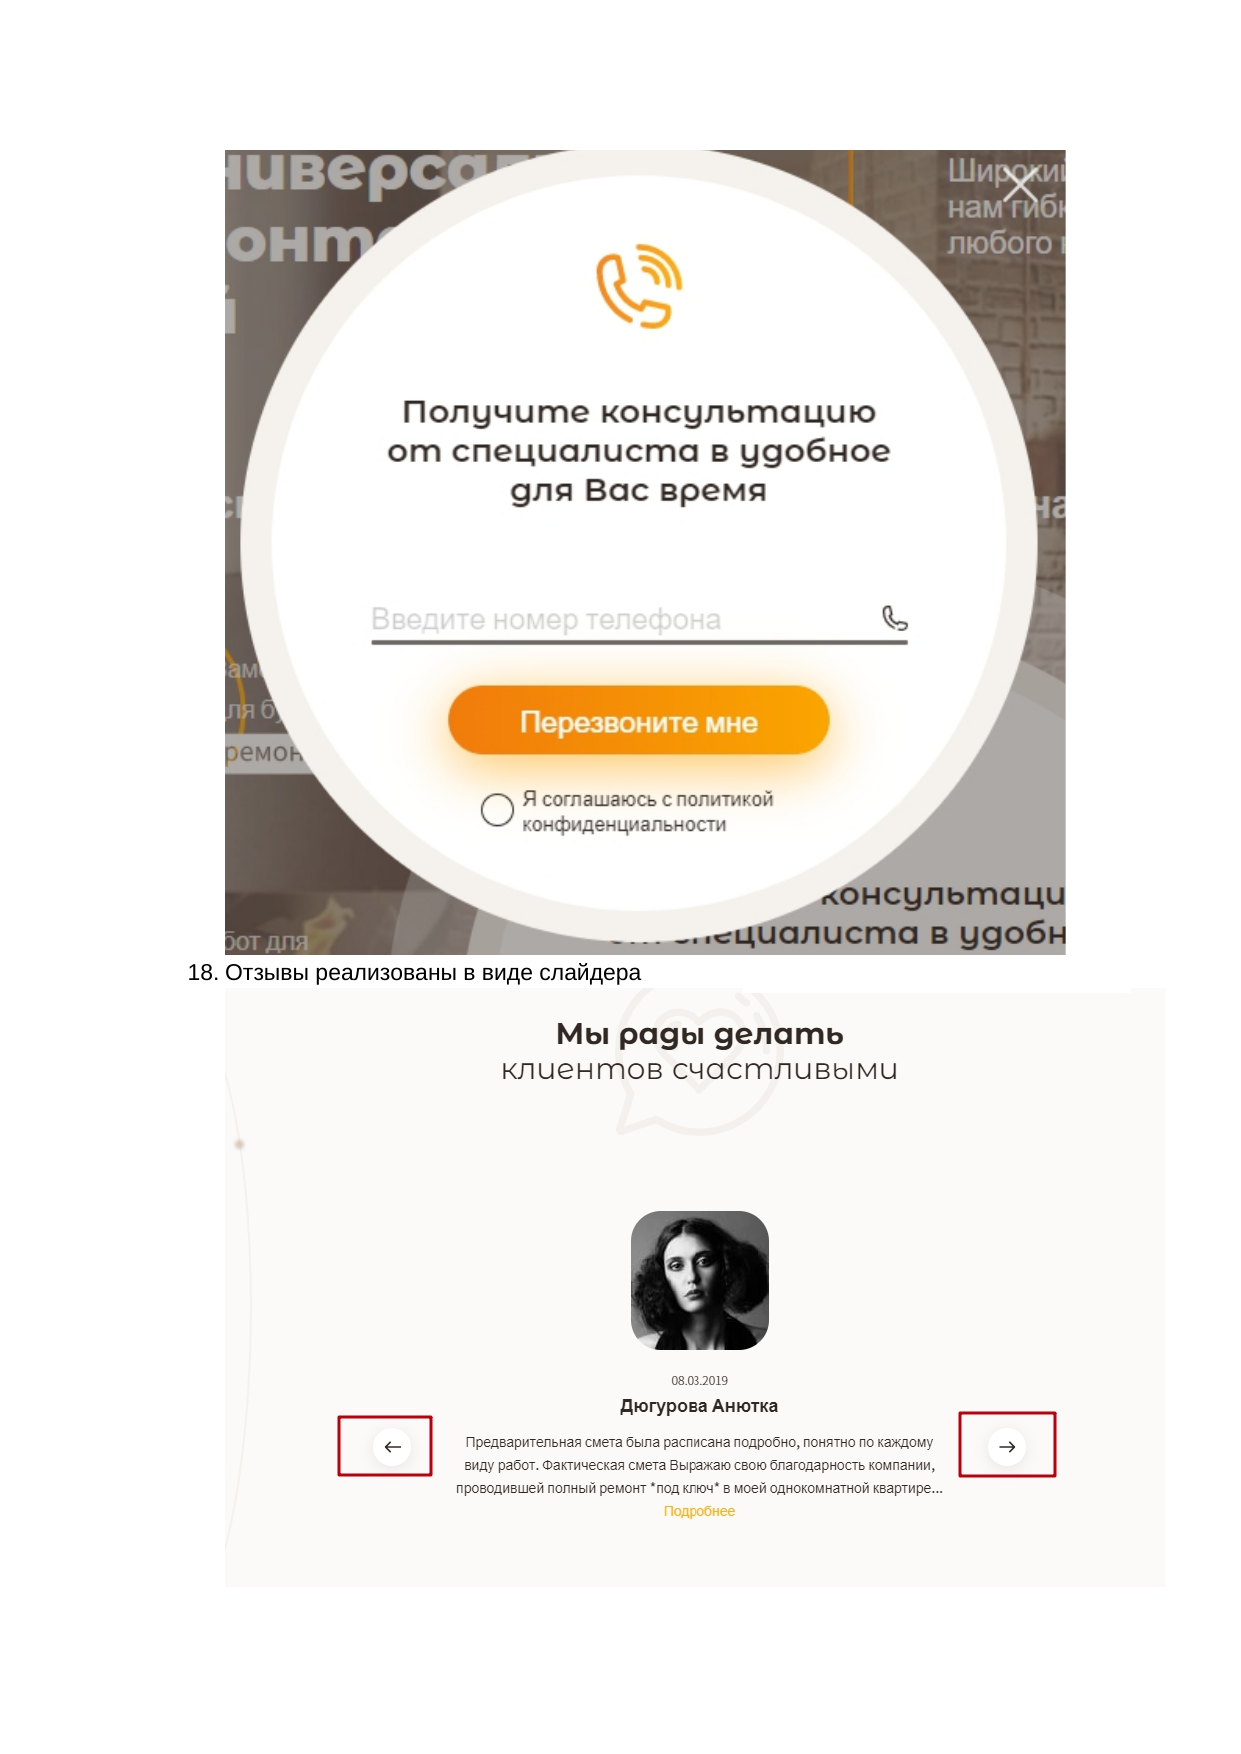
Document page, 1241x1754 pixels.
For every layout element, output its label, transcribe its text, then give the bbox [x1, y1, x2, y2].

picture [225, 988, 1166, 1587]
picture [225, 150, 1066, 955]
list Отзывы реализованы в виде слайдера [187, 958, 1090, 985]
